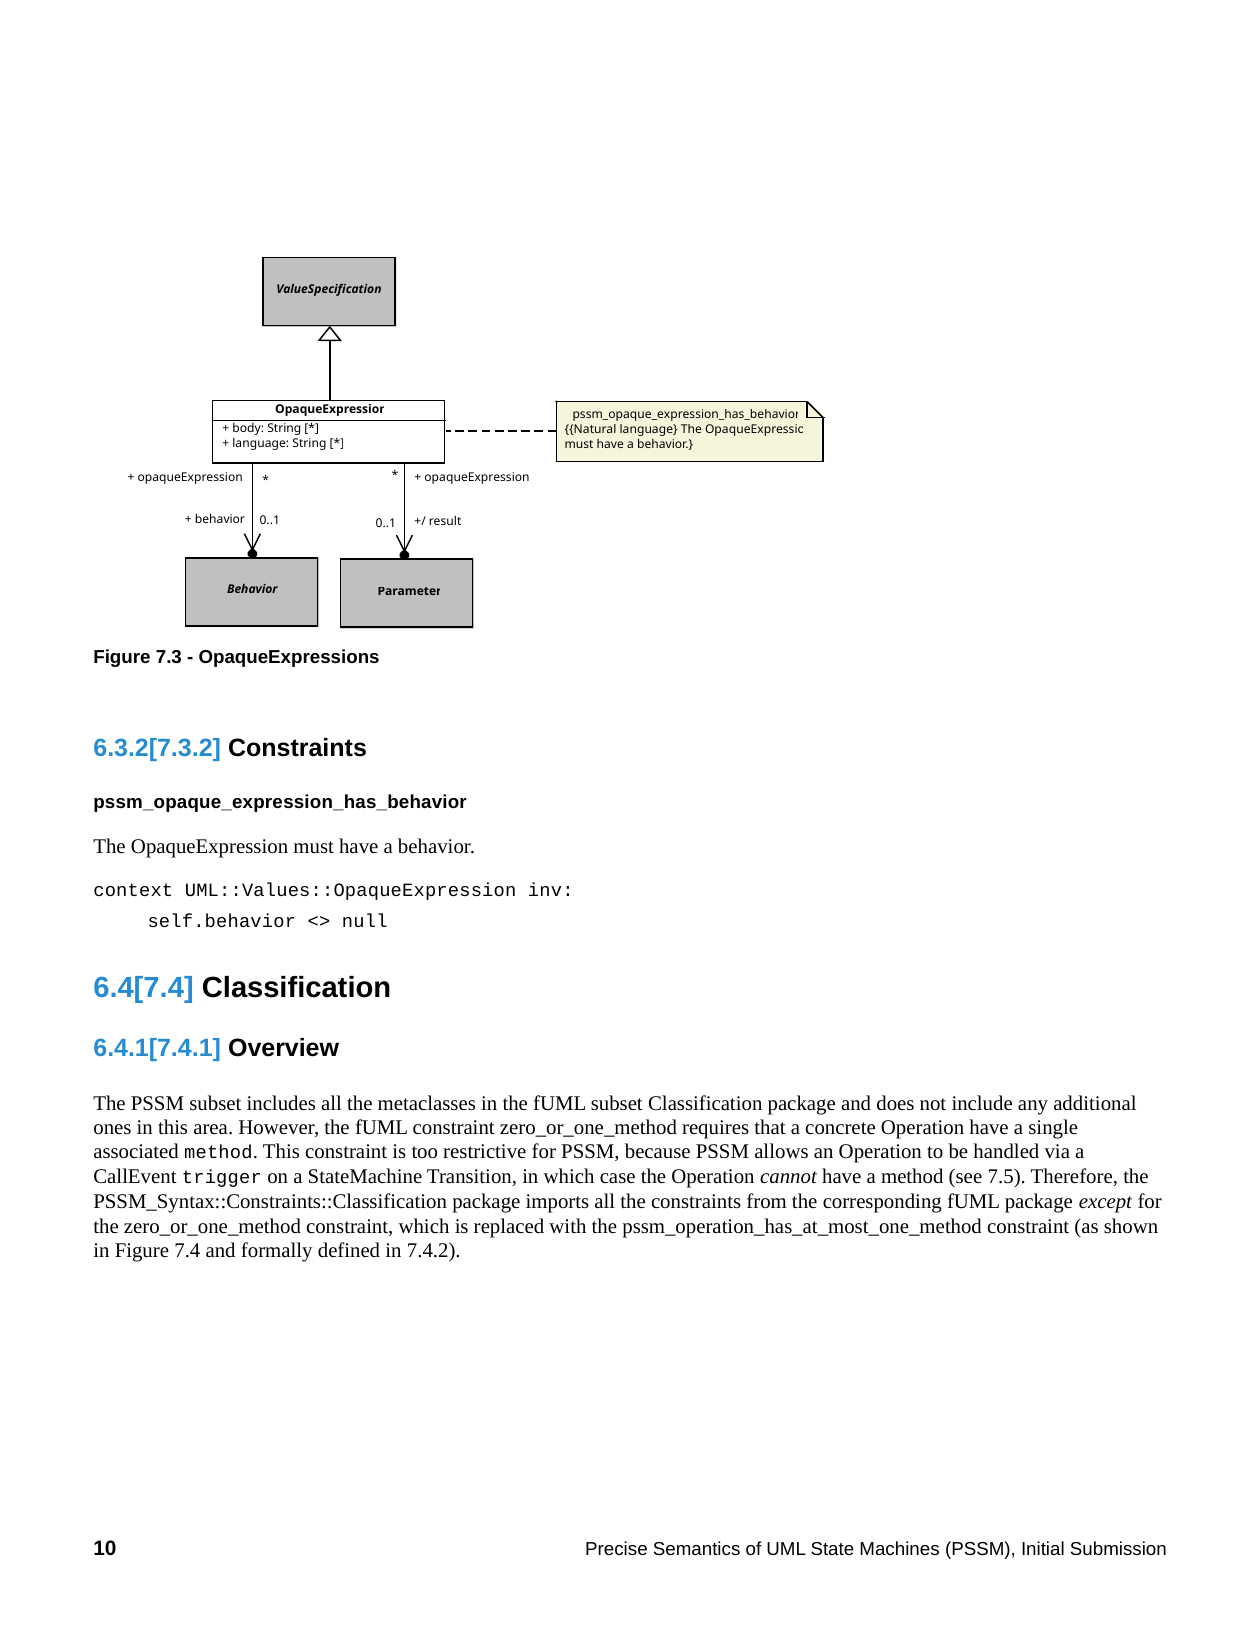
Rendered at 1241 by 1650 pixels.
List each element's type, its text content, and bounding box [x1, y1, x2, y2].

text The PSSM subset includes all the metaclasses in the fUML subset Classification package and does not include any additional ones in this area. However, the fUML constraint zero_or_one_method requires that a concrete Operation have a single associated method. This constraint is too restrictive for PSSM, because PSSM allows an Operation to be handled via a CallEvent trigger on a StateMachine Transition, in which case the Operation cannot have a method (see 7.5). Therefore, the PSSM_Syntax::Constraints::Classification package imports all the constraints from the corresponding fUML package except for the zero_or_one_method constraint, which is replaced with the pssm_operation_has_at_most_one_method constraint (as shown in Figure 7.4 and formally defined in 7.4.2). [93, 1091, 1164, 1262]
subtitle Constraints [93, 733, 1164, 762]
text Figure 7.3 - OpaqueExpressions [93, 243, 1025, 667]
text context UML::Values::OpaqueExpression inv: [93, 879, 1164, 902]
subtitle Overview [93, 1033, 1164, 1062]
subtitle Classification [93, 968, 1164, 1004]
text The OpaqueExpression must have a behavior. [93, 833, 1164, 858]
text self.behavior <> null [93, 910, 1164, 933]
subtitle pssm_opaque_expression_has_behavior [93, 791, 1164, 812]
